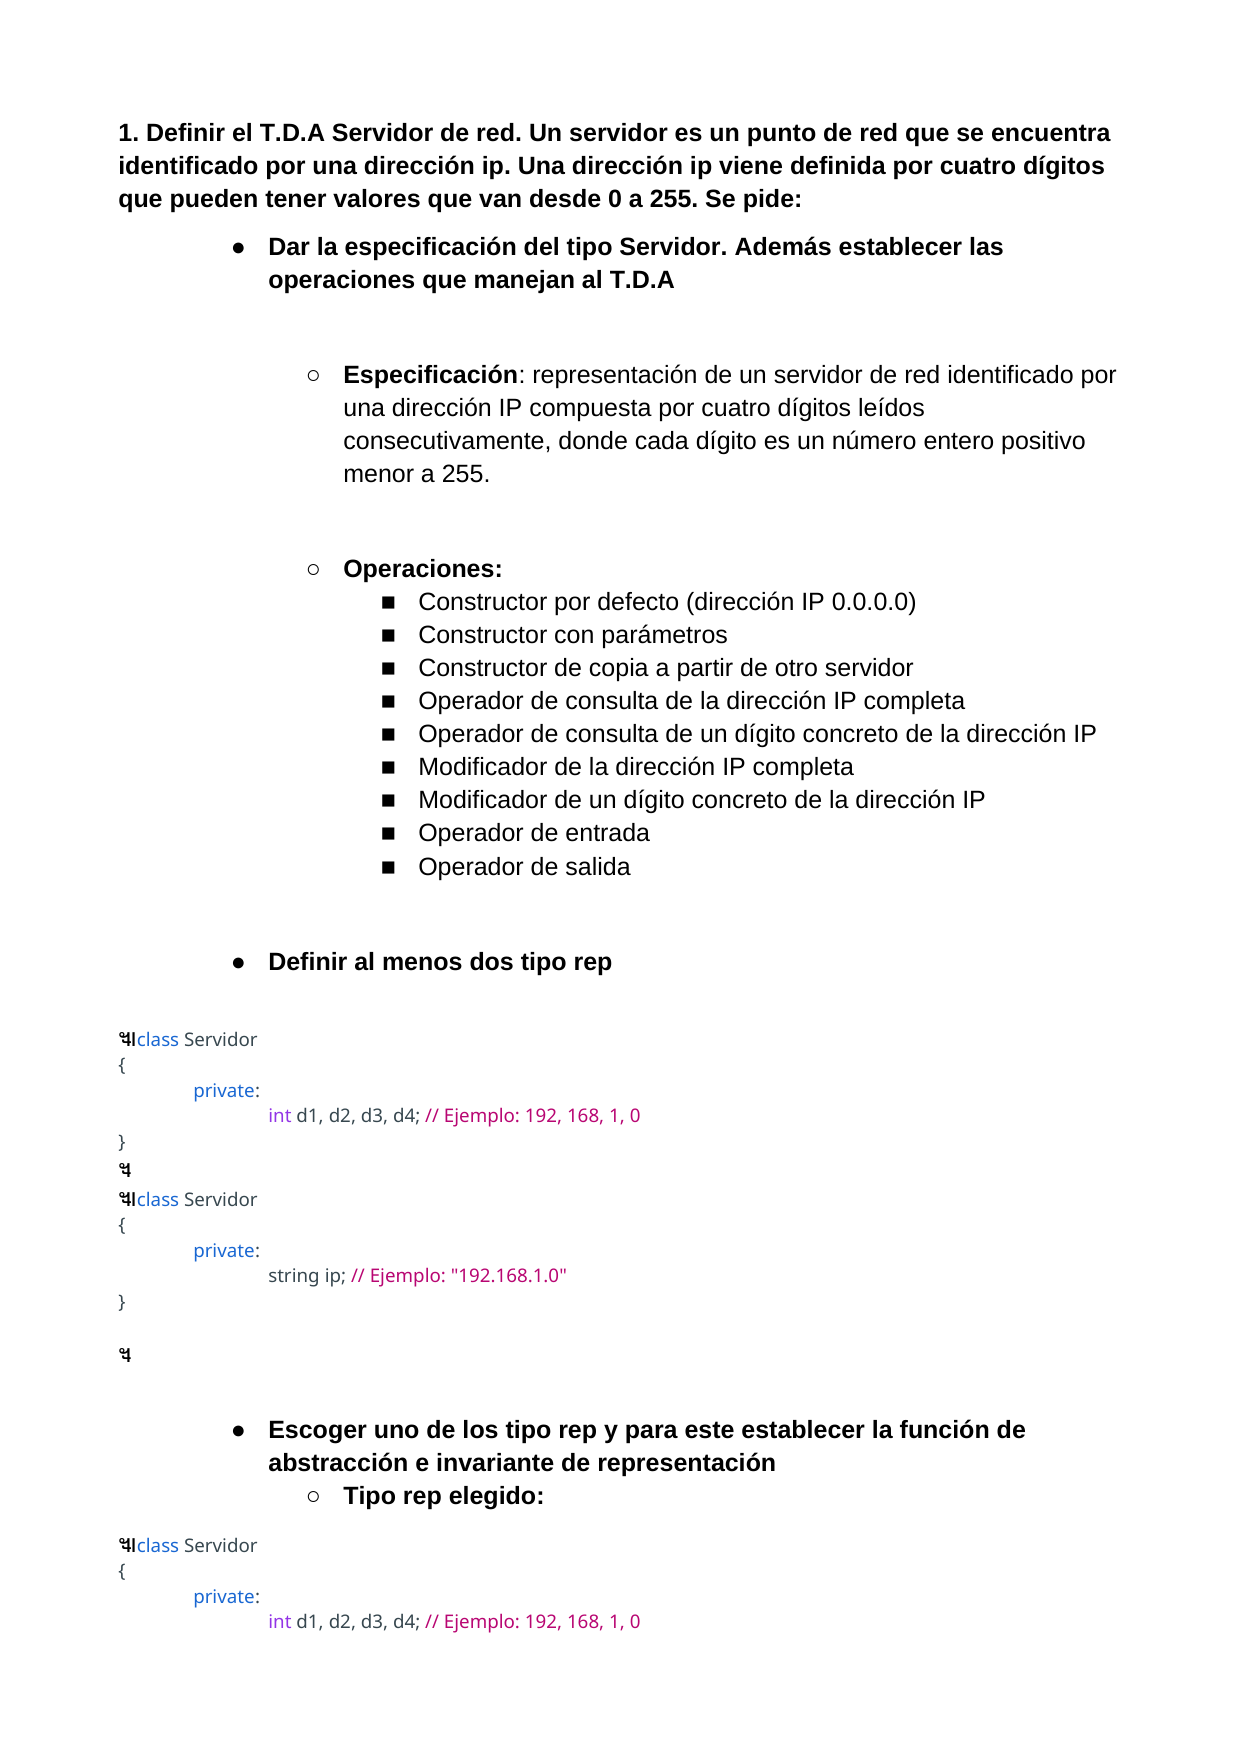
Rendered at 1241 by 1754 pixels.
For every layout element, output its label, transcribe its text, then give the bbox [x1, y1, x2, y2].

text  [118, 1339, 1122, 1368]
text string ip; // Ejemplo: "192.168.1.0" [118, 1262, 1122, 1288]
list Operaciones: [306, 554, 1122, 583]
text private: [118, 1237, 1122, 1262]
text } [118, 1128, 1122, 1154]
list Operador de entrada [381, 818, 1122, 847]
text private: [118, 1583, 1122, 1609]
text int d1, d2, d3, d4; // Ejemplo: 192, 168, 1, 0 [118, 1609, 1122, 1634]
list Escoger uno de los tipo rep y para este establecer la función de abstracción e invariante de representación [231, 1415, 1122, 1477]
text { [118, 1211, 1122, 1237]
text class Servidor [118, 1529, 1122, 1558]
list Constructor con parámetros [381, 620, 1122, 649]
text int d1, d2, d3, d4; // Ejemplo: 192, 168, 1, 0 [118, 1103, 1122, 1128]
text private: [118, 1077, 1122, 1103]
list Constructor por defecto (dirección IP 0.0.0.0) [381, 587, 1122, 616]
text } [118, 1288, 1122, 1313]
list Operador de consulta de un dígito concreto de la dirección IP [381, 719, 1122, 748]
list Definir al menos dos tipo rep [231, 947, 1122, 975]
list Modificador de un dígito concreto de la dirección IP [381, 785, 1122, 814]
text class Servidor [118, 1183, 1122, 1211]
list Dar la especificación del tipo Servidor. Además establecer las operaciones que manejan al T.D.A [231, 232, 1122, 293]
text 1. Definir el T.D.A Servidor de red. Un servidor es un punto de red que se encuentra identificado por una dirección ip. Una dirección ip viene definida por cuatro dígitos que pueden tener valores que van desde 0 a 255. Se pide: [118, 118, 1122, 213]
list Modificador de la dirección IP completa [381, 752, 1122, 781]
text  [118, 1154, 1122, 1183]
list Tipo rep elegido: [306, 1481, 1122, 1510]
text { [118, 1052, 1122, 1077]
list Operador de consulta de la dirección IP completa [381, 686, 1122, 715]
list Especificación: representación de un servidor de red identificado por una dirección IP compuesta por cuatro dígitos leídos consecutivamente, donde cada dígito es un número entero positivo menor a 255. [306, 360, 1122, 488]
text { [118, 1558, 1122, 1583]
list Operador de salida [381, 851, 1122, 880]
list Constructor de copia a partir de otro servidor [381, 653, 1122, 682]
text class Servidor [118, 1023, 1122, 1052]
